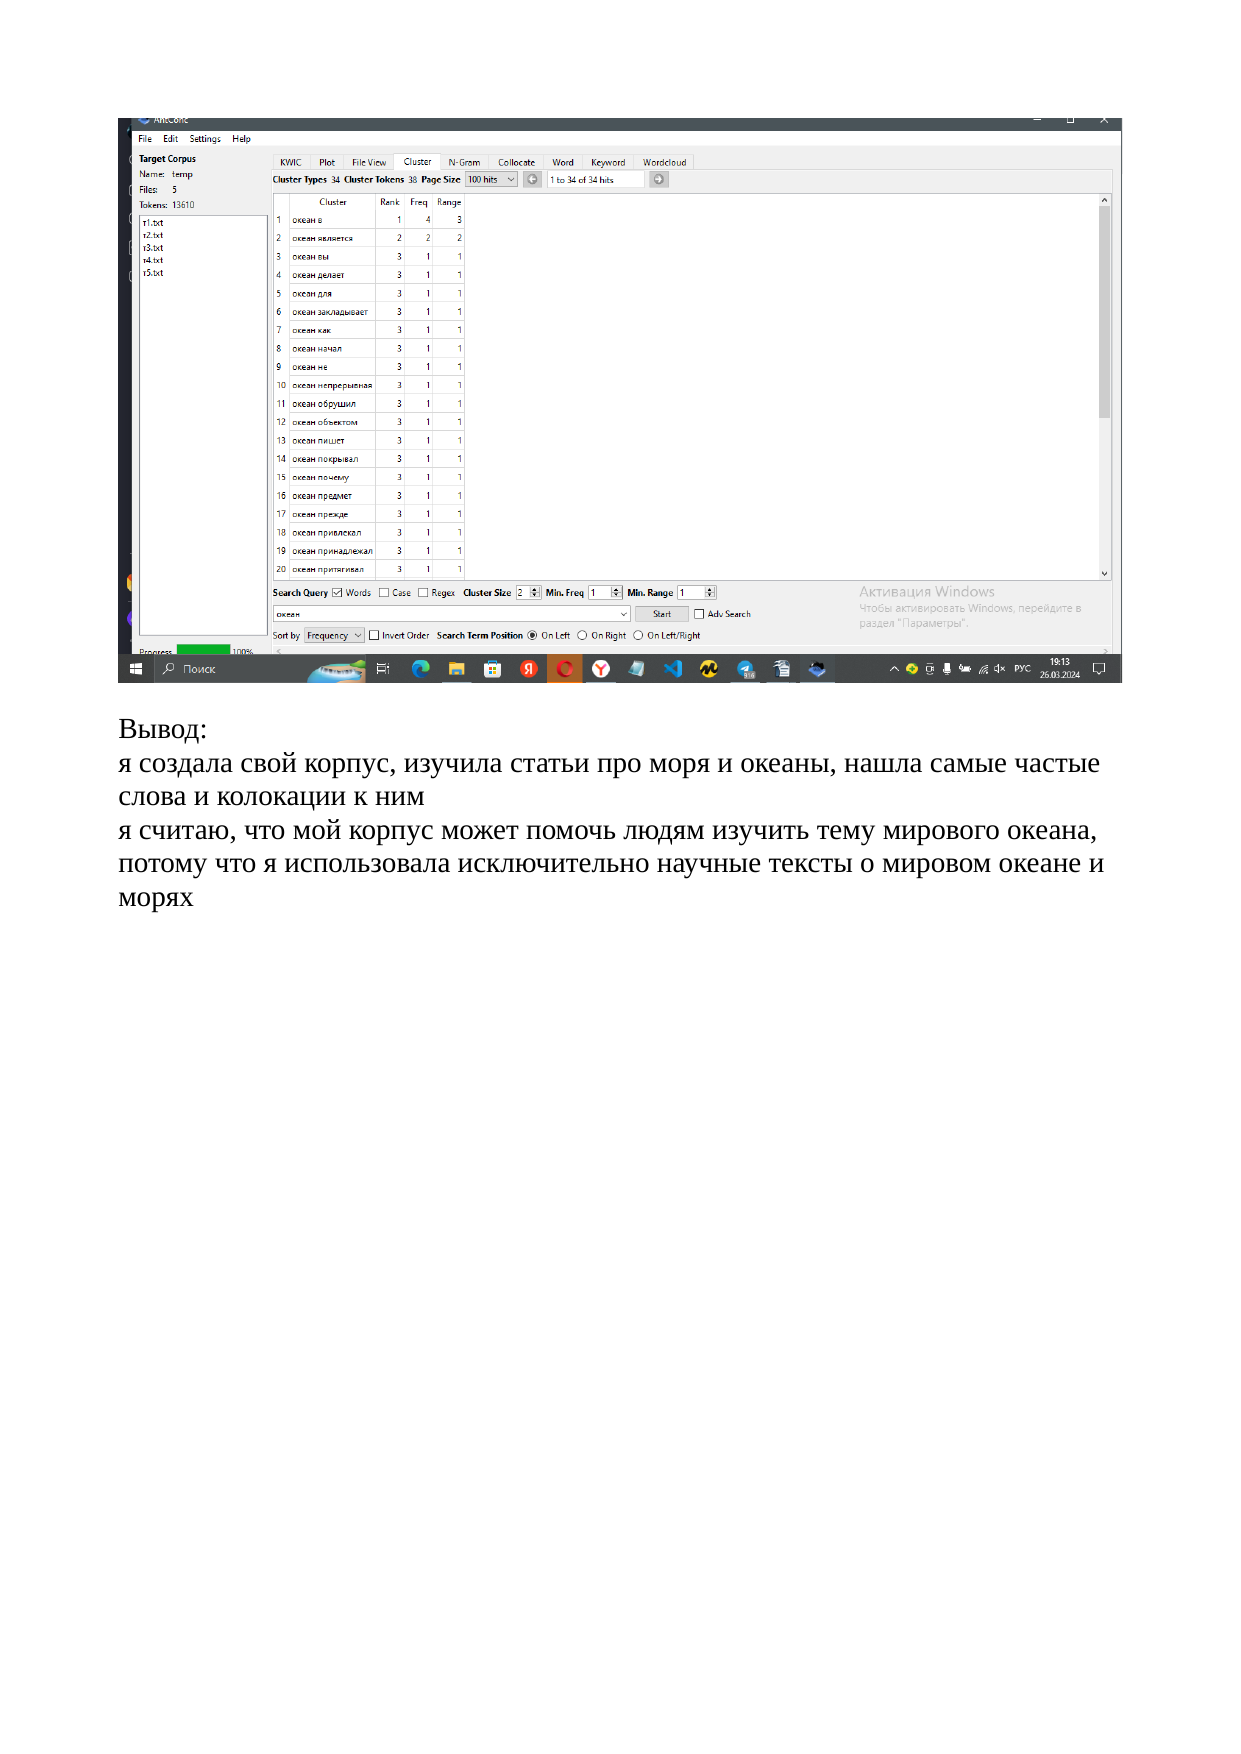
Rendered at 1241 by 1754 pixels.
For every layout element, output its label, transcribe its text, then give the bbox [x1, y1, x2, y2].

picture [118, 118, 1123, 683]
text Вывод: [118, 711, 1122, 745]
text я создала свой корпус, изучила статьи про моря и океаны, нашла самые частые слова и колокации к ним я считаю, что мой корпус может помочь людям изучить тему мирового океана, потому что я использовала исключительно научные тексты о мировом океане и морях [118, 745, 1122, 912]
